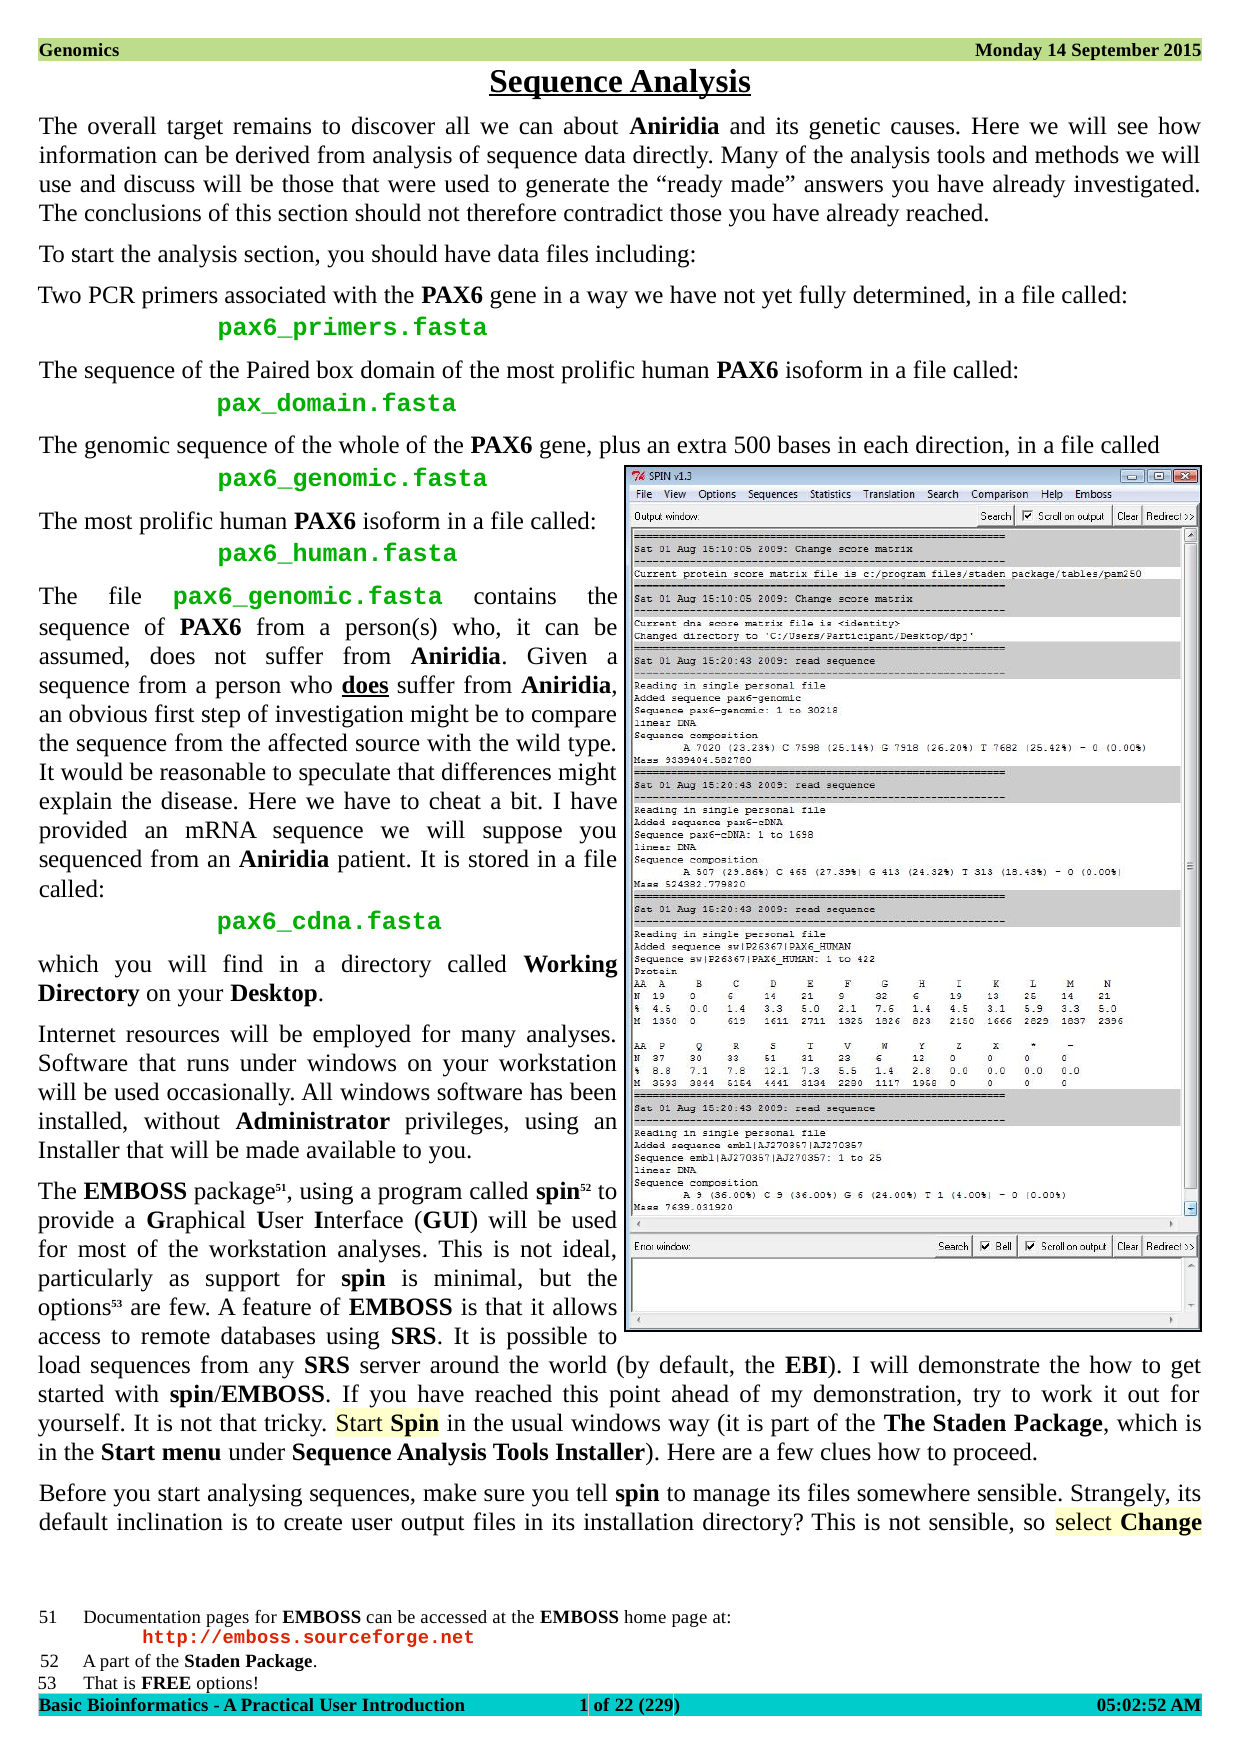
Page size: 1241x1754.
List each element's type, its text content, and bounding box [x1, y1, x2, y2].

text The sequence of the Paired box domain of the most prolific human PAX6 isoform in a file called: [38, 355, 1202, 384]
text http://emboss.sourceforge.net [38, 1628, 1202, 1649]
text The overall target remains to discover all we can about Aniridia and its genetic causes. Here we will see how information can be derived from analysis of sequence data directly. Many of the analysis tools and methods we will use and discuss will be those that were used to generate the “ready made” answers you have already investigated. The conclusions of this section should not therefore contradict those you have already reached. [38, 111, 1202, 227]
text That is FREE options! [37, 1671, 1202, 1693]
text pax6_genomic.fasta [217, 465, 624, 494]
text The EMBOSS package, using a program called spin to provide a Graphical User Interface (GUI) will be used for most of the workstation analyses. This is not ideal, particularly as support for spin is minimal, but the options are few. A feature of EMBOSS is that it allows access to remote databases using SRS. It is possible to load sequences from any SRS server around the world (by default, the EBI). I will demonstrate the how to get started with spin/EMBOSS. If you have reached this point ahead of my demonstration, try to work it out for yourself. It is not that tricky. Start Spin in the usual windows way (it is part of the The Staden Package, which is in the Start menu under Sequence Analysis Tools Installer). Here are a few clues how to proceed. [38, 1176, 1202, 1466]
text Two PCR primers associated with the PAX6 gene in a way we have not yet fully determined, in a file called: [37, 279, 1202, 309]
text Documentation pages for EMBOSS can be accessed at the EMBOSS home page at: [38, 1606, 1202, 1628]
text Before you start analysing sequences, make sure you tell spin to manage its files somewhere sensible. Strangely, its default inclination is to create user output files in its installation directory? This is not sensible, so select Change [38, 1478, 1202, 1536]
text The most prolific human PAX6 isoform in a file called: [38, 506, 624, 534]
text The genomic sequence of the whole of the PAX6 gene, plus an extra 500 bases in each direction, in a file called [38, 430, 1202, 459]
text To start the analysis section, you should have data files including: [38, 239, 1202, 268]
text pax_domain.fasta [216, 390, 1202, 418]
picture [626, 467, 1200, 1330]
text Internet resources will be employed for many analyses. Software that runs under windows on your workstation will be used occasionally. All windows software has been installed, without Administrator privileges, using an Installer that will be made available to you. [38, 1019, 624, 1164]
text which you will find in a directory called Working Directory on your Desktop. [38, 949, 624, 1007]
text pax6_cdna.fasta [217, 908, 624, 937]
text pax6_human.fasta [217, 541, 624, 569]
text The file pax6_genomic.fasta contains the sequence of PAX6 from a person(s) who, it can be assumed, does not suffer from Aniridia. Given a sequence from a person who does suffer from Aniridia, an obvious first step of investigation might be to compare the sequence from the affected source with the wild type. It would be reasonable to speculate that differences might explain the disease. Here we have to cheat a bit. I have provided an mRNA sequence we will suppose you sequenced from an Aniridia patient. It is stored in a file called: [38, 581, 624, 902]
text pax6_primers.fasta [217, 314, 1202, 343]
text Sequence Analysis [38, 61, 1202, 99]
text A part of the Staden Package. [40, 1649, 1202, 1671]
